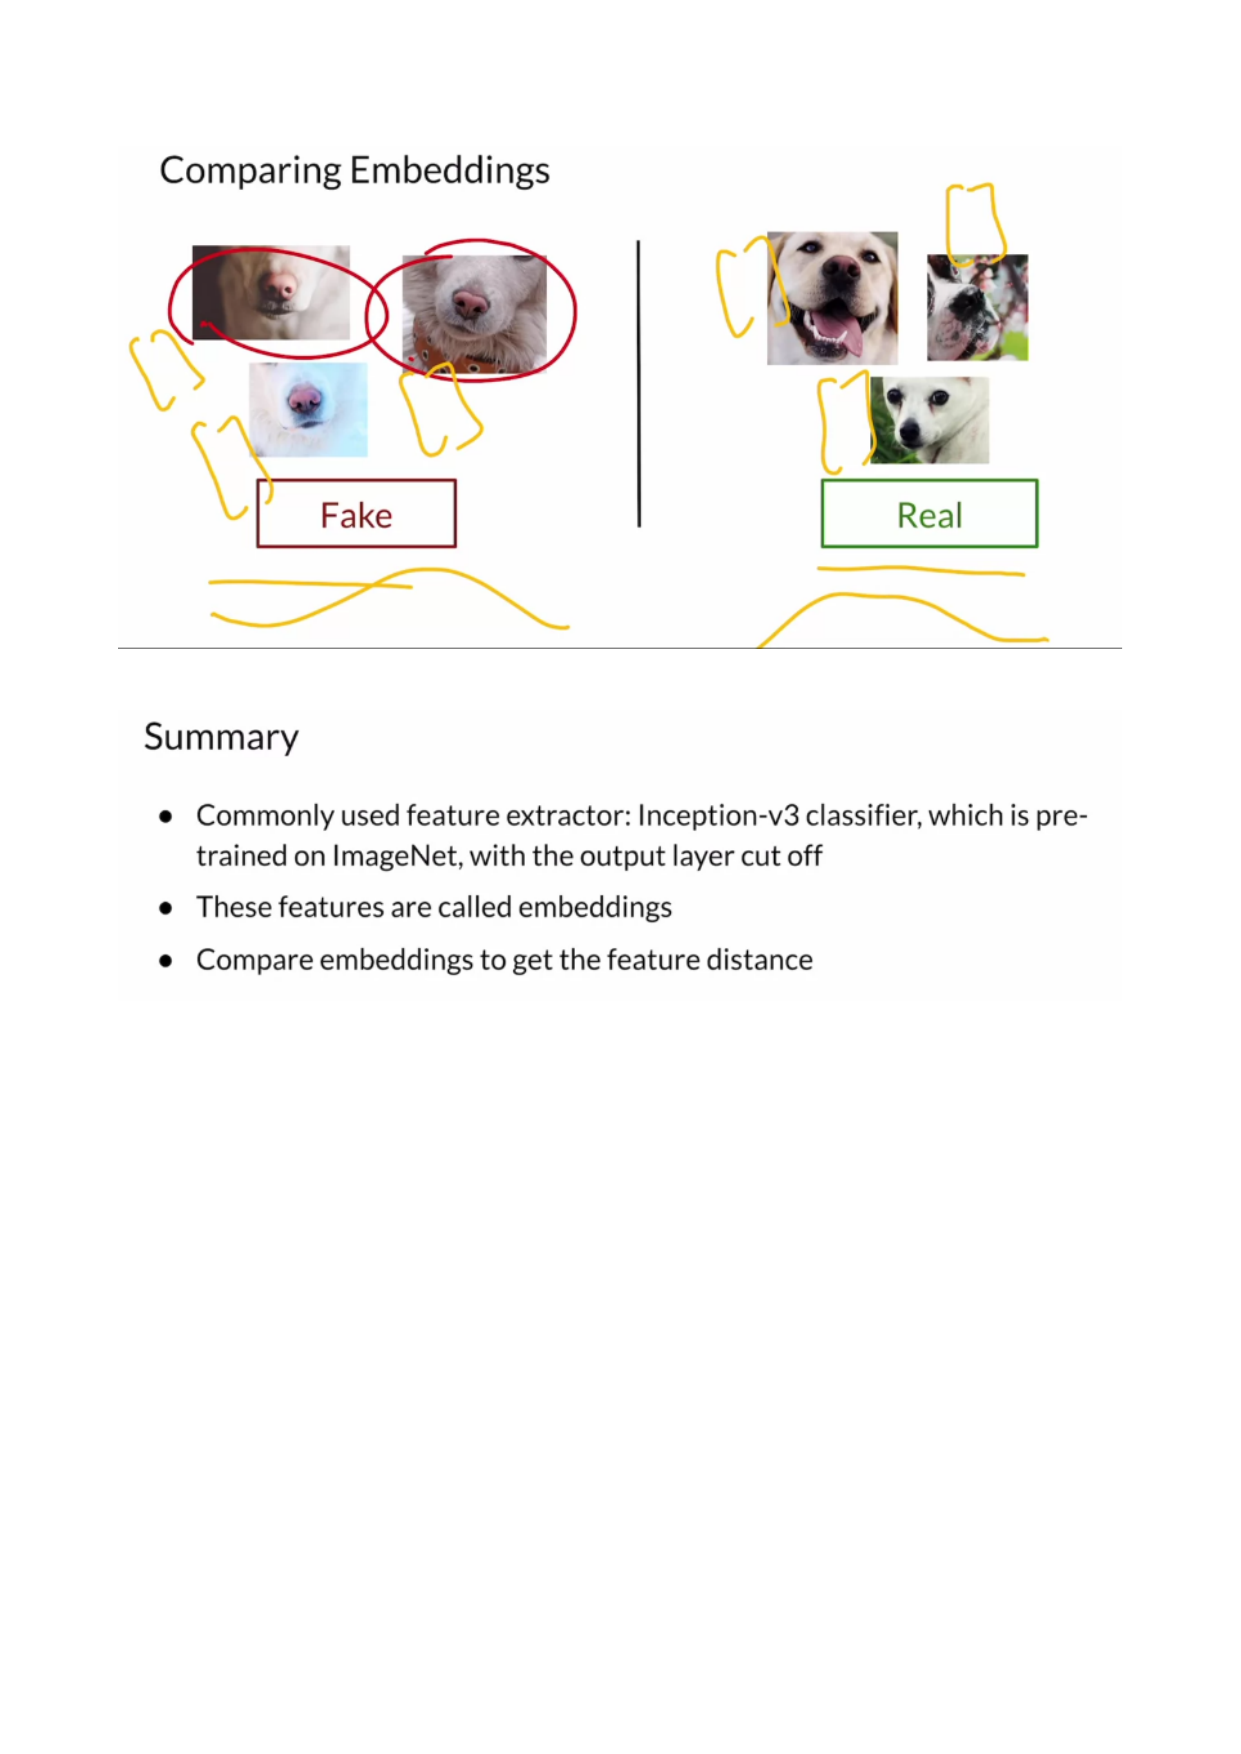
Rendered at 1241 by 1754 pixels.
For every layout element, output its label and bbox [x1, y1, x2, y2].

picture [118, 146, 1123, 649]
picture [118, 710, 1123, 1001]
